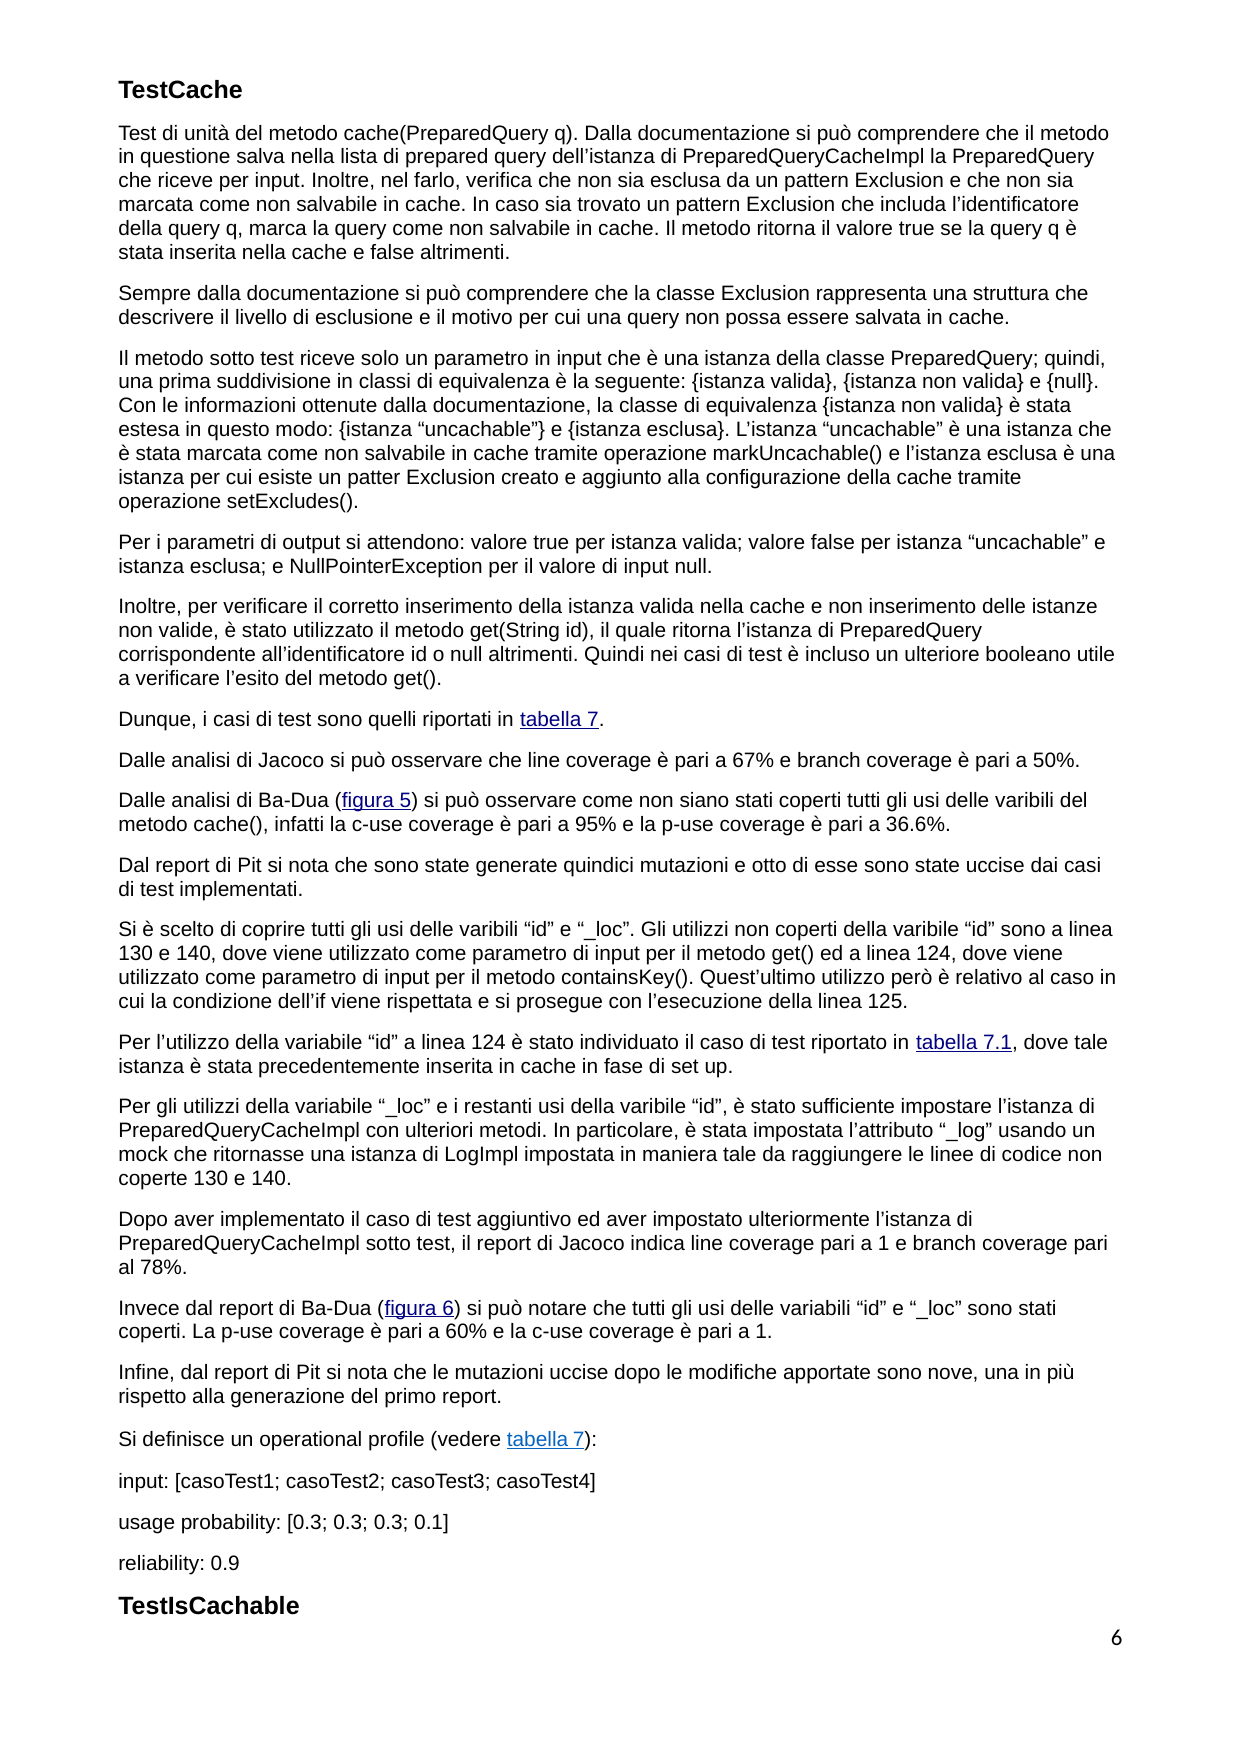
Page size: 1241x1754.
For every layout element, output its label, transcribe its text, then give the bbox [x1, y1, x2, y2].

text Sempre dalla documentazione si può comprendere che la classe Exclusion rappresenta una struttura che descrivere il livello di esclusione e il motivo per cui una query non possa essere salvata in cache. [118, 281, 1122, 329]
text usage probability: [0.3; 0.3; 0.3; 0.1] [118, 1510, 1122, 1534]
text Il metodo sotto test riceve solo un parametro in input che è una istanza della classe PreparedQuery; quindi, una prima suddivisione in classi di equivalenza è la seguente: {istanza valida}, {istanza non valida} e {null}. Con le informazioni ottenute dalla documentazione, la classe di equivalenza {istanza non valida} è stata estesa in questo modo: {istanza “uncachable”} e {istanza esclusa}. L’istanza “uncachable” è una istanza che è stata marcata come non salvabile in cache tramite operazione markUncachable() e l’istanza esclusa è una istanza per cui esiste un patter Exclusion creato e aggiunto alla configurazione della cache tramite operazione setExcludes(). [118, 345, 1122, 513]
text Dal report di Pit si nota che sono state generate quindici mutazioni e otto di esse sono state uccise dai casi di test implementati. [118, 853, 1122, 901]
text Dunque, i casi di test sono quelli riportati in tabella 7. [118, 707, 1122, 731]
text Si è scelto di coprire tutti gli usi delle varibili “id” e “_loc”. Gli utilizzi non coperti della varibile “id” sono a linea 130 e 140, dove viene utilizzato come parametro di input per il metodo get() ed a linea 124, dove viene utilizzato come parametro di input per il metodo containsKey(). Quest’ultimo utilizzo però è relativo al caso in cui la condizione dell’if viene rispettata e si prosegue con l’esecuzione della linea 125. [118, 917, 1122, 1013]
text Invece dal report di Ba-Dua (figura 6) si può notare che tutti gli usi delle variabili “id” e “_loc” sono stati coperti. La p-use coverage è pari a 60% e la c-use coverage è pari a 1. [118, 1295, 1122, 1343]
text input: [casoTest1; casoTest2; casoTest3; casoTest4] [118, 1469, 1122, 1493]
text TestCache [118, 75, 1122, 104]
text Per gli utilizzi della variabile “_loc” e i restanti usi della varibile “id”, è stato sufficiente impostare l’istanza di PreparedQueryCacheImpl con ulteriori metodi. In particolare, è stata impostata l’attributo “_log” usando un mock che ritornasse una istanza di LogImpl impostata in maniera tale da raggiungere le linee di codice non coperte 130 e 140. [118, 1094, 1122, 1190]
text Dalle analisi di Jacoco si può osservare che line coverage è pari a 67% e branch coverage è pari a 50%. [118, 747, 1122, 771]
text Test di unità del metodo cache(PreparedQuery q). Dalla documentazione si può comprendere che il metodo in questione salva nella lista di prepared query dell’istanza di PreparedQueryCacheImpl la PreparedQuery che riceve per input. Inoltre, nel farlo, verifica che non sia esclusa da un pattern Exclusion e che non sia marcata come non salvabile in cache. In caso sia trovato un pattern Exclusion che includa l’identificatore della query q, marca la query come non salvabile in cache. Il metodo ritorna il valore true se la query q è stata inserita nella cache e false altrimenti. [118, 120, 1122, 264]
text Per i parametri di output si attendono: valore true per istanza valida; valore false per istanza “uncachable” e istanza esclusa; e NullPointerException per il valore di input null. [118, 530, 1122, 578]
text Dalle analisi di Ba-Dua (figura 5) si può osservare come non siano stati coperti tutti gli usi delle varibili del metodo cache(), infatti la c-use coverage è pari a 95% e la p-use coverage è pari a 36.6%. [118, 788, 1122, 836]
text Dopo aver implementato il caso di test aggiuntivo ed aver impostato ulteriormente l’istanza di PreparedQueryCacheImpl sotto test, il report di Jacoco indica line coverage pari a 1 e branch coverage pari al 78%. [118, 1207, 1122, 1279]
text Si definisce un operational profile (vedere tabella 7): [118, 1424, 1122, 1453]
text Per l’utilizzo della variabile “id” a linea 124 è stato individuato il caso di test riportato in tabella 7.1, dove tale istanza è stata precedentemente inserita in cache in fase di set up. [118, 1030, 1122, 1078]
text Inoltre, per verificare il corretto inserimento della istanza valida nella cache e non inserimento delle istanze non valide, è stato utilizzato il metodo get(String id), il quale ritorna l’istanza di PreparedQuery corrispondente all’identificatore id o null altrimenti. Quindi nei casi di test è incluso un ulteriore booleano utile a verificare l’esito del metodo get(). [118, 594, 1122, 690]
text Infine, dal report di Pit si nota che le mutazioni uccise dopo le modifiche apportate sono nove, una in più rispetto alla generazione del primo report. [118, 1360, 1122, 1408]
text reliability: 0.9 [118, 1551, 1122, 1574]
text TestIsCachable [118, 1591, 1122, 1620]
